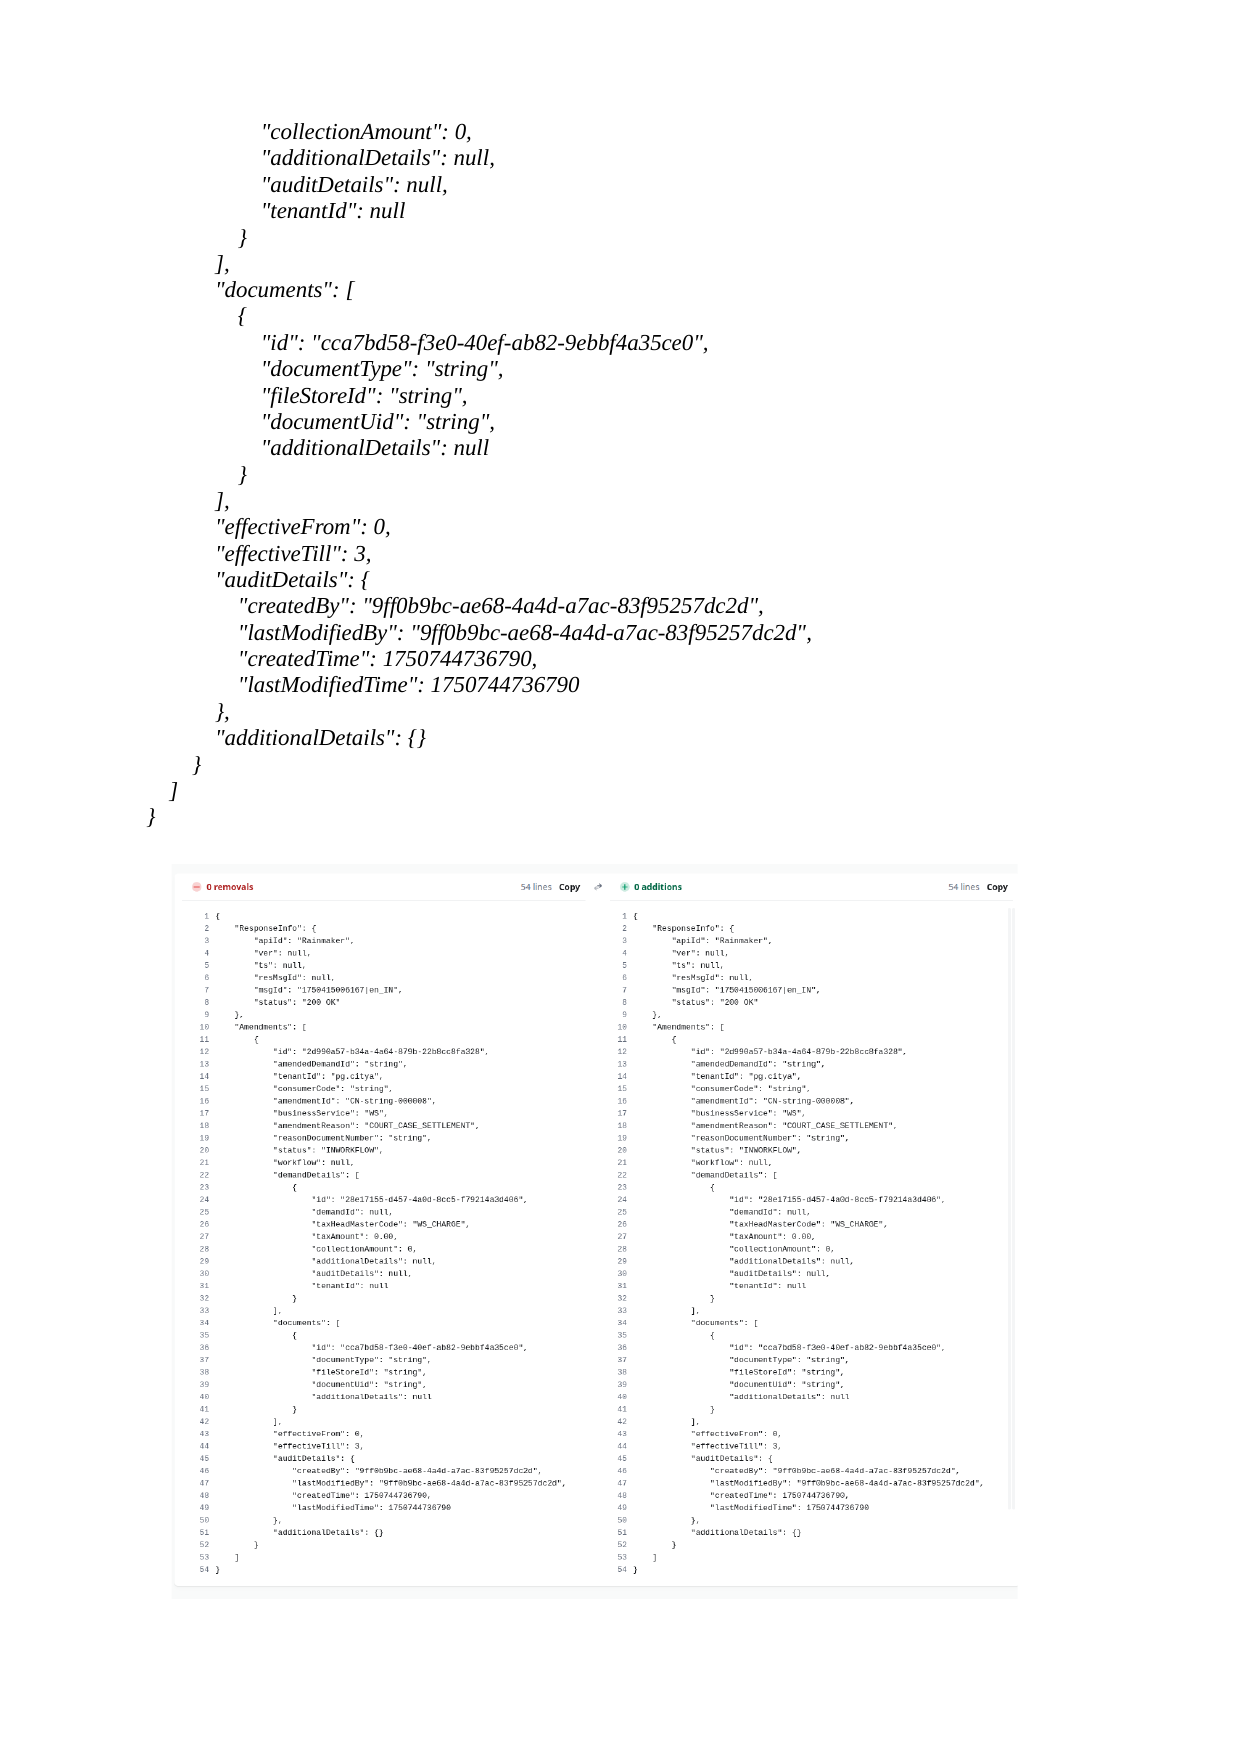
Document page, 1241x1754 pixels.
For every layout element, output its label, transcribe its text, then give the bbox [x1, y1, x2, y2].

text "lastModifiedTime": 1750744736790 [146, 672, 1122, 698]
text } [146, 803, 1122, 830]
text "documentUid": "string", [146, 408, 1122, 434]
text ], [146, 487, 1122, 513]
text "effectiveFrom": 0, [146, 513, 1122, 540]
text "auditDetails": { [146, 566, 1122, 592]
picture [171, 864, 1018, 1599]
text } [146, 223, 1122, 250]
text "documentType": "string", [146, 355, 1122, 382]
text ] [146, 777, 1122, 803]
text { [146, 303, 1122, 329]
text "documents": [ [146, 276, 1122, 303]
text "tenantId": null [146, 197, 1122, 223]
text "createdTime": 1750744736790, [146, 645, 1122, 672]
text "additionalDetails": {} [146, 724, 1122, 751]
text "fileStoreId": "string", [146, 382, 1122, 408]
text "lastModifiedBy": "9ff0b9bc-ae68-4a4d-a7ac-83f95257dc2d", [146, 619, 1122, 645]
text "collectionAmount": 0, [146, 118, 1122, 144]
text "additionalDetails": null [146, 434, 1122, 461]
text } [146, 751, 1122, 777]
text ], [146, 250, 1122, 276]
text "auditDetails": null, [146, 171, 1122, 197]
text }, [146, 698, 1122, 724]
text "effectiveTill": 3, [146, 540, 1122, 566]
text "id": "cca7bd58-f3e0-40ef-ab82-9ebbf4a35ce0", [146, 329, 1122, 355]
text } [146, 461, 1122, 487]
text "createdBy": "9ff0b9bc-ae68-4a4d-a7ac-83f95257dc2d", [146, 592, 1122, 619]
text "additionalDetails": null, [146, 144, 1122, 171]
